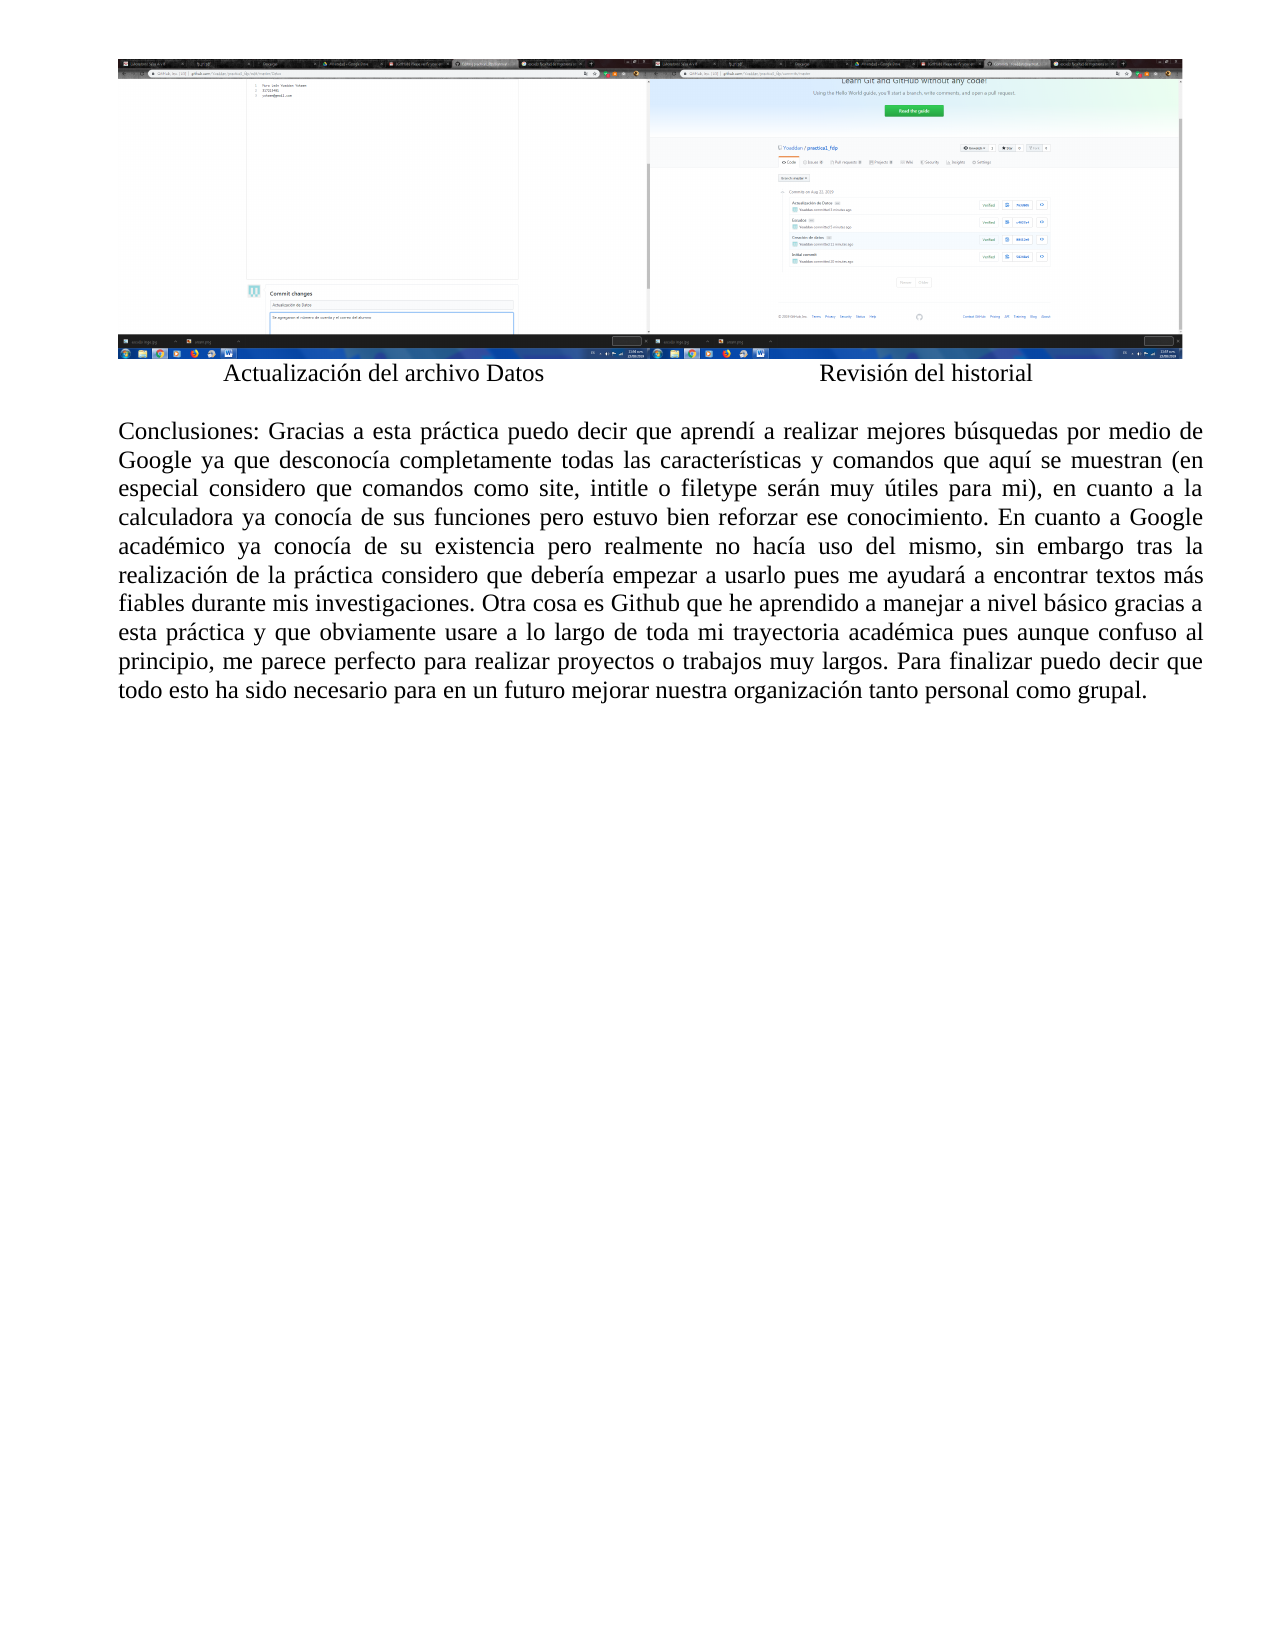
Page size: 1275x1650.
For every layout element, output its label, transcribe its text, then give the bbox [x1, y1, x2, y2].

text Conclusiones: Gracias a esta práctica puedo decir que aprendí a realizar mejores búsquedas por medio de Google ya que desconocía completamente todas las características y comandos que aquí se muestran (en especial considero que comandos como site, intitle o filetype serán muy útiles para mi), en cuanto a la calculadora ya conocía de sus funciones pero estuvo bien reforzar ese conocimiento. En cuanto a Google académico ya conocía de su existencia pero realmente no hacía uso del mismo, sin embargo tras la realización de la práctica considero que debería empezar a usarlo pues me ayudará a encontrar textos más fiables durante mis investigaciones. Otra cosa es Github que he aprendido a manejar a nivel básico gracias a esta práctica y que obviamente usare a lo largo de toda mi trayectoria académica pues aunque confuso al principio, me parece perfecto para realizar proyectos o trabajos muy largos. Para finalizar puedo decir que todo esto ha sido necesario para en un futuro mejorar nuestra organización tanto personal como grupal. [118, 416, 1205, 703]
text Actualización del archivo Datos Revisión del historial [118, 358, 1205, 387]
